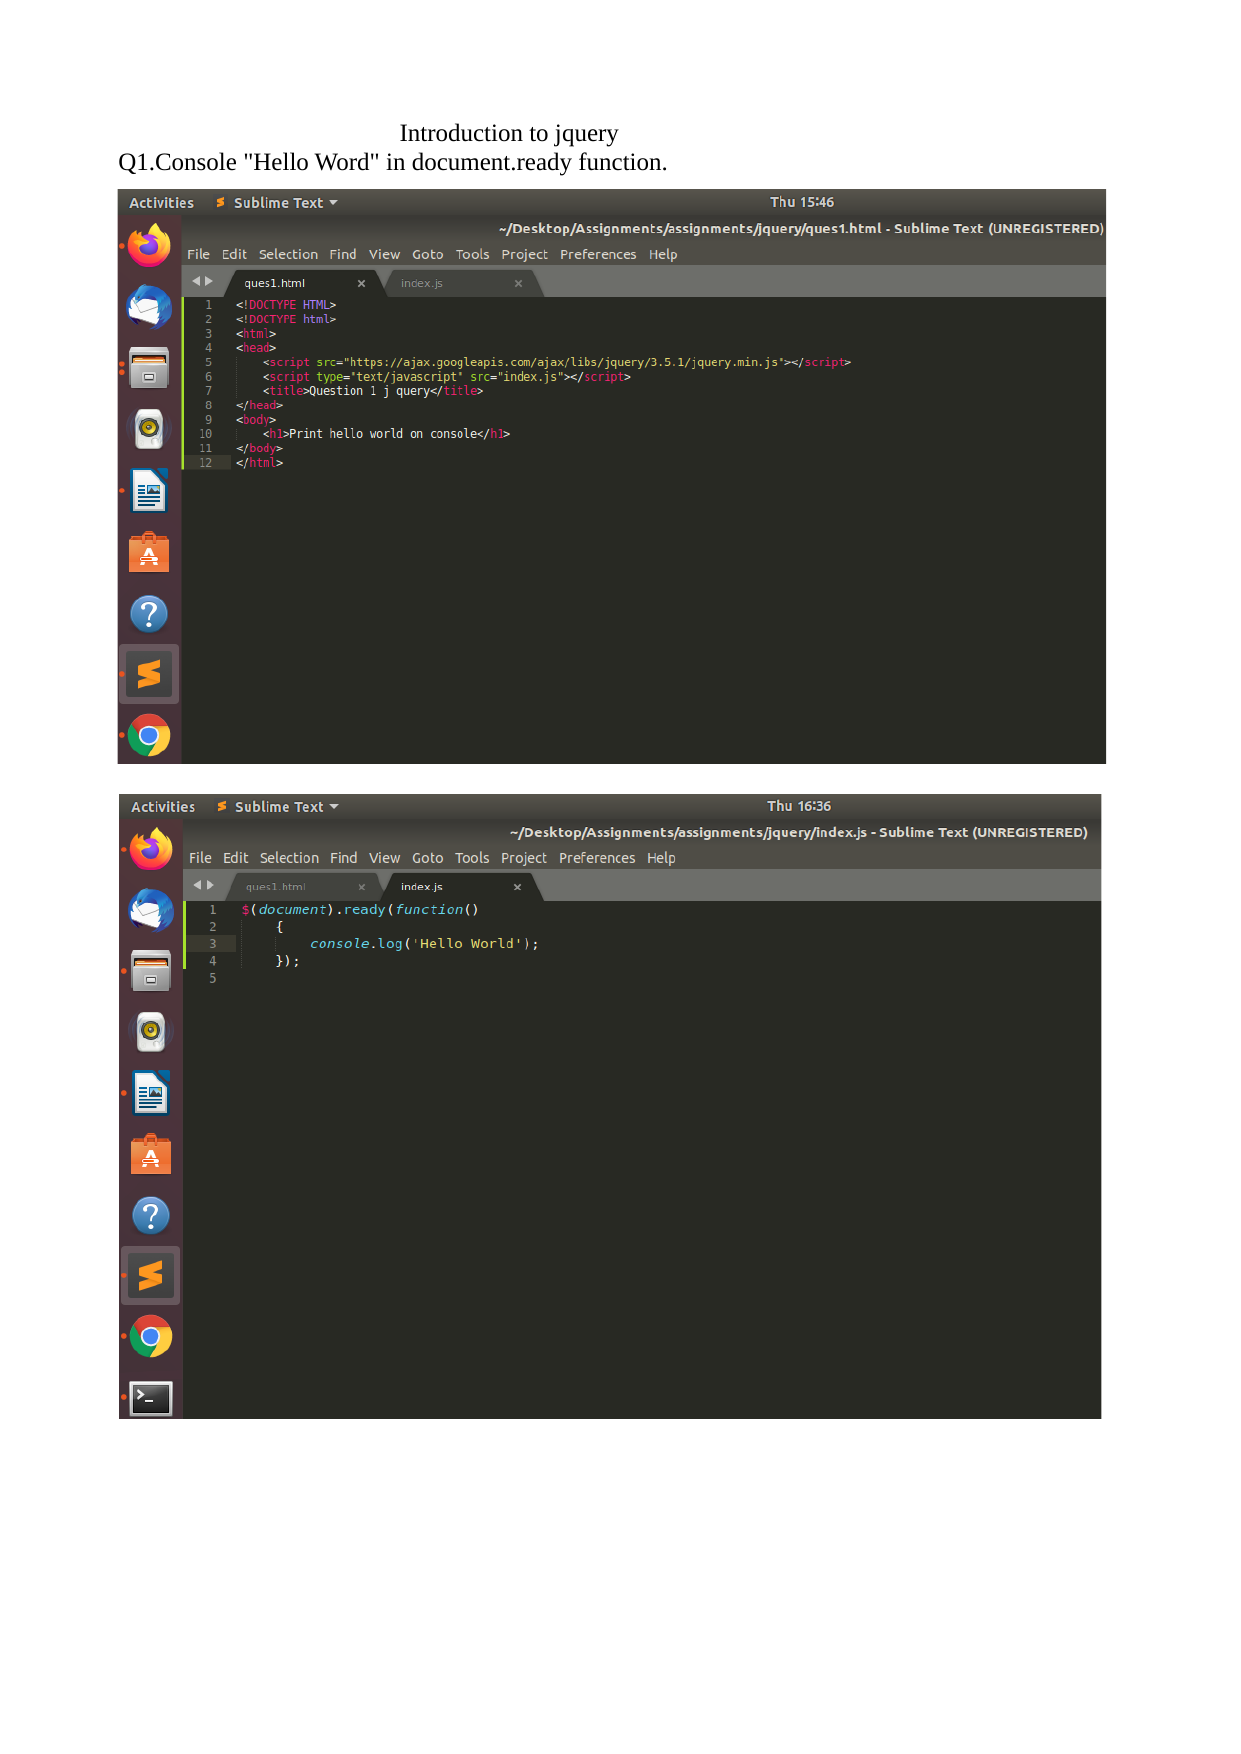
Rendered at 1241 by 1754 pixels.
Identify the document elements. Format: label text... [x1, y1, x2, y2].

picture [117, 189, 1107, 764]
text Q1.Console "Hello Word" in document.ready function. [118, 147, 1122, 176]
picture [119, 794, 1102, 1419]
text Introduction to jquery [118, 118, 1122, 147]
